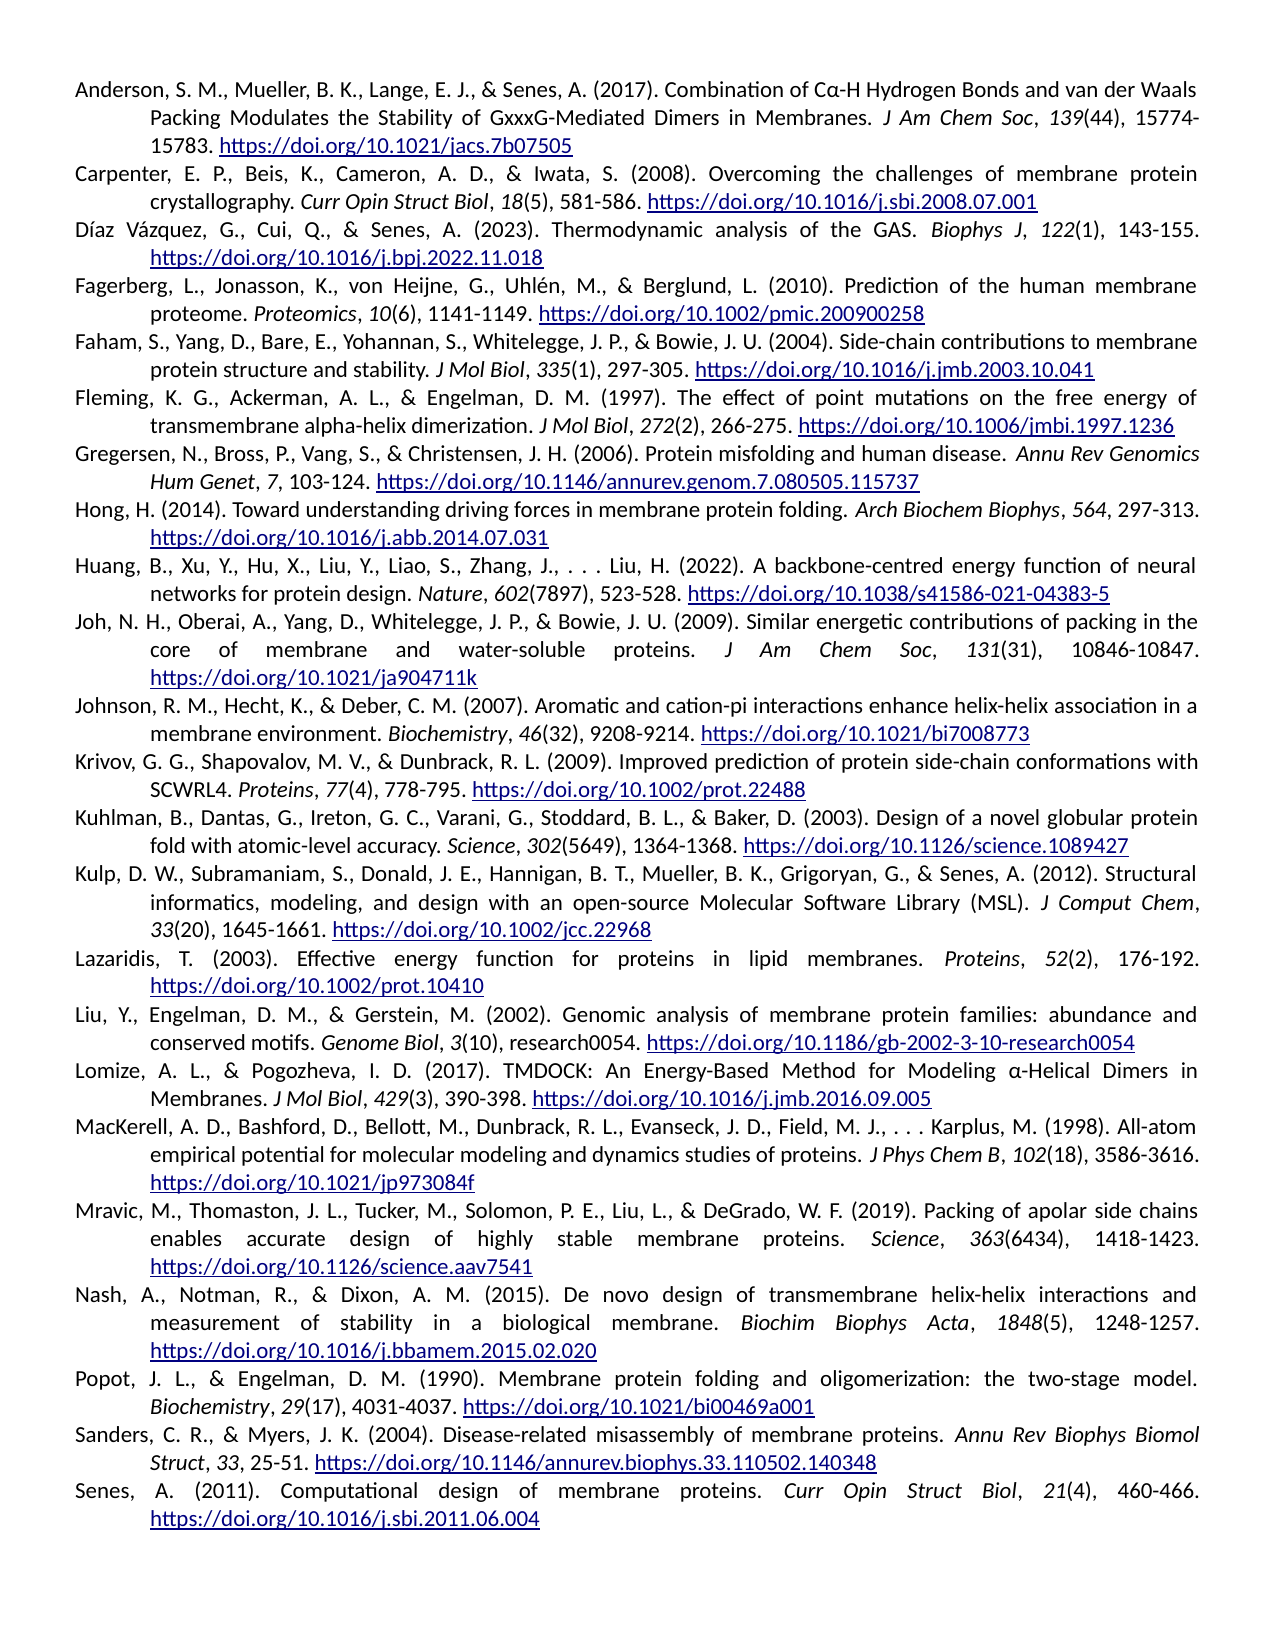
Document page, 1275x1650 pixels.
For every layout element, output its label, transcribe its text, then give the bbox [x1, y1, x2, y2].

text Sanders, C. R., & Myers, J. K. (2004). Disease-related misassembly of membrane proteins. Annu Rev Biophys Biomol Struct, 33, 25-51. https://doi.org/10.1146/annurev.biophys.33.110502.140348 [75, 1420, 1200, 1476]
text Senes, A. (2011). Computational design of membrane proteins. Curr Opin Struct Biol, 21(4), 460-466. https://doi.org/10.1016/j.sbi.2011.06.004 [75, 1476, 1200, 1532]
text Liu, Y., Engelman, D. M., & Gerstein, M. (2002). Genomic analysis of membrane protein families: abundance and conserved motifs. Genome Biol, 3(10), research0054. https://doi.org/10.1186/gb-2002-3-10-research0054 [75, 1000, 1200, 1056]
text Huang, B., Xu, Y., Hu, X., Liu, Y., Liao, S., Zhang, J., . . . Liu, H. (2022). A backbone-centred energy function of neural networks for protein design. Nature, 602(7897), 523-528. https://doi.org/10.1038/s41586-021-04383-5 [75, 551, 1200, 607]
text Kulp, D. W., Subramaniam, S., Donald, J. E., Hannigan, B. T., Mueller, B. K., Grigoryan, G., & Senes, A. (2012). Structural informatics, modeling, and design with an open-source Molecular Software Library (MSL). J Comput Chem, 33(20), 1645-1661. https://doi.org/10.1002/jcc.22968 [75, 859, 1200, 944]
text Kuhlman, B., Dantas, G., Ireton, G. C., Varani, G., Stoddard, B. L., & Baker, D. (2003). Design of a novel globular protein fold with atomic-level accuracy. Science, 302(5649), 1364-1368. https://doi.org/10.1126/science.1089427 [75, 803, 1200, 859]
text Anderson, S. M., Mueller, B. K., Lange, E. J., & Senes, A. (2017). Combination of Cα-H Hydrogen Bonds and van der Waals Packing Modulates the Stability of GxxxG-Mediated Dimers in Membranes. J Am Chem Soc, 139(44), 15774-15783. https://doi.org/10.1021/jacs.7b07505 [75, 75, 1200, 159]
text Johnson, R. M., Hecht, K., & Deber, C. M. (2007). Aromatic and cation-pi interactions enhance helix-helix association in a membrane environment. Biochemistry, 46(32), 9208-9214. https://doi.org/10.1021/bi7008773 [75, 691, 1200, 747]
text Lazaridis, T. (2003). Effective energy function for proteins in lipid membranes. Proteins, 52(2), 176-192. https://doi.org/10.1002/prot.10410 [75, 944, 1200, 1000]
text Faham, S., Yang, D., Bare, E., Yohannan, S., Whitelegge, J. P., & Bowie, J. U. (2004). Side-chain contributions to membrane protein structure and stability. J Mol Biol, 335(1), 297-305. https://doi.org/10.1016/j.jmb.2003.10.041 [75, 327, 1200, 383]
text Fagerberg, L., Jonasson, K., von Heijne, G., Uhlén, M., & Berglund, L. (2010). Prediction of the human membrane proteome. Proteomics, 10(6), 1141-1149. https://doi.org/10.1002/pmic.200900258 [75, 271, 1200, 327]
text Popot, J. L., & Engelman, D. M. (1990). Membrane protein folding and oligomerization: the two-stage model. Biochemistry, 29(17), 4031-4037. https://doi.org/10.1021/bi00469a001 [75, 1364, 1200, 1420]
text Díaz Vázquez, G., Cui, Q., & Senes, A. (2023). Thermodynamic analysis of the GAS. Biophys J, 122(1), 143-155. https://doi.org/10.1016/j.bpj.2022.11.018 [75, 215, 1200, 271]
text Fleming, K. G., Ackerman, A. L., & Engelman, D. M. (1997). The effect of point mutations on the free energy of transmembrane alpha-helix dimerization. J Mol Biol, 272(2), 266-275. https://doi.org/10.1006/jmbi.1997.1236 [75, 383, 1200, 439]
text Lomize, A. L., & Pogozheva, I. D. (2017). TMDOCK: An Energy-Based Method for Modeling α-Helical Dimers in Membranes. J Mol Biol, 429(3), 390-398. https://doi.org/10.1016/j.jmb.2016.09.005 [75, 1056, 1200, 1112]
text MacKerell, A. D., Bashford, D., Bellott, M., Dunbrack, R. L., Evanseck, J. D., Field, M. J., . . . Karplus, M. (1998). All-atom empirical potential for molecular modeling and dynamics studies of proteins. J Phys Chem B, 102(18), 3586-3616. https://doi.org/10.1021/jp973084f [75, 1112, 1200, 1196]
text Nash, A., Notman, R., & Dixon, A. M. (2015). De novo design of transmembrane helix-helix interactions and measurement of stability in a biological membrane. Biochim Biophys Acta, 1848(5), 1248-1257. https://doi.org/10.1016/j.bbamem.2015.02.020 [75, 1280, 1200, 1364]
text Mravic, M., Thomaston, J. L., Tucker, M., Solomon, P. E., Liu, L., & DeGrado, W. F. (2019). Packing of apolar side chains enables accurate design of highly stable membrane proteins. Science, 363(6434), 1418-1423. https://doi.org/10.1126/science.aav7541 [75, 1196, 1200, 1280]
text Gregersen, N., Bross, P., Vang, S., & Christensen, J. H. (2006). Protein misfolding and human disease. Annu Rev Genomics Hum Genet, 7, 103-124. https://doi.org/10.1146/annurev.genom.7.080505.115737 [75, 439, 1200, 495]
text Hong, H. (2014). Toward understanding driving forces in membrane protein folding. Arch Biochem Biophys, 564, 297-313. https://doi.org/10.1016/j.abb.2014.07.031 [75, 495, 1200, 551]
text Carpenter, E. P., Beis, K., Cameron, A. D., & Iwata, S. (2008). Overcoming the challenges of membrane protein crystallography. Curr Opin Struct Biol, 18(5), 581-586. https://doi.org/10.1016/j.sbi.2008.07.001 [75, 159, 1200, 215]
text Krivov, G. G., Shapovalov, M. V., & Dunbrack, R. L. (2009). Improved prediction of protein side-chain conformations with SCWRL4. Proteins, 77(4), 778-795. https://doi.org/10.1002/prot.22488 [75, 747, 1200, 803]
text Joh, N. H., Oberai, A., Yang, D., Whitelegge, J. P., & Bowie, J. U. (2009). Similar energetic contributions of packing in the core of membrane and water-soluble proteins. J Am Chem Soc, 131(31), 10846-10847. https://doi.org/10.1021/ja904711k [75, 607, 1200, 691]
